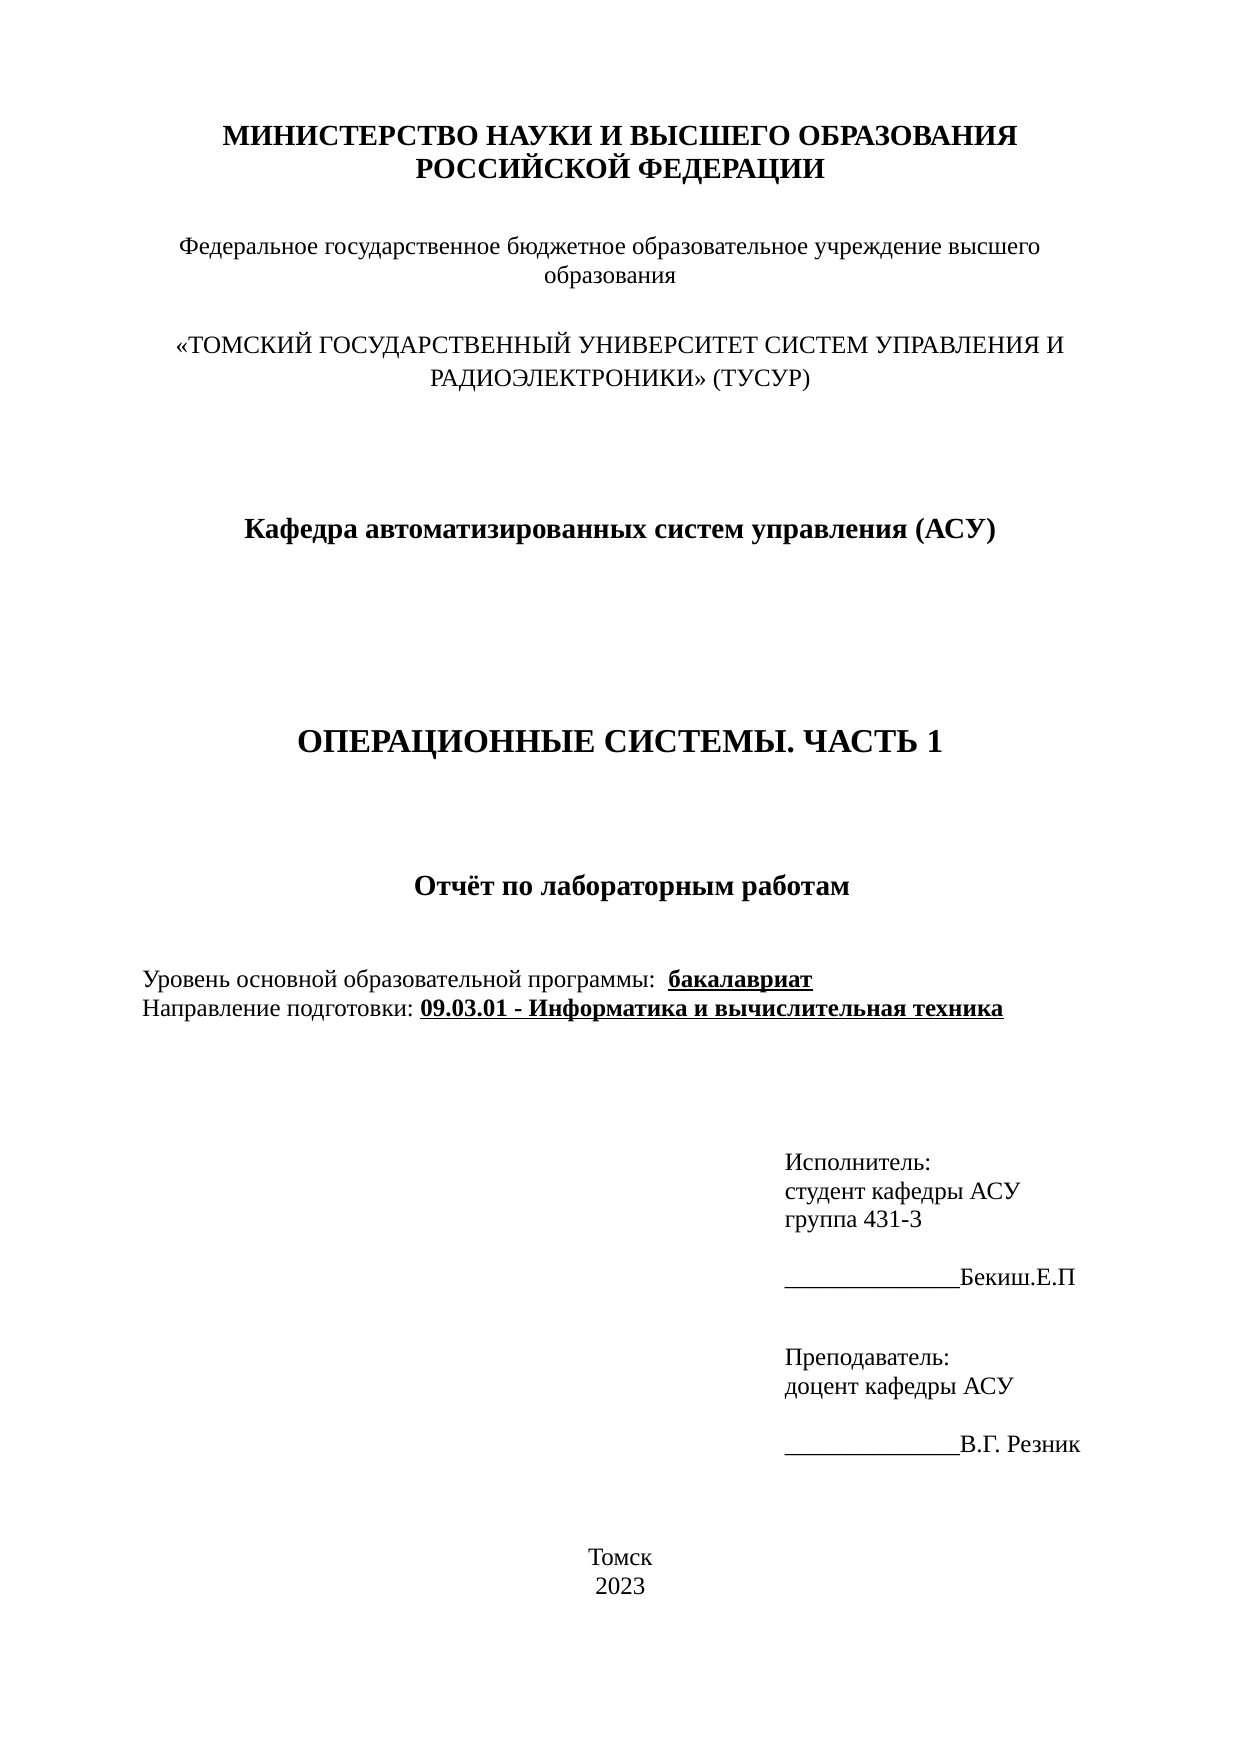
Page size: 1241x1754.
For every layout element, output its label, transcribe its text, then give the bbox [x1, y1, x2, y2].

table_cell [142, 1297, 779, 1337]
text Федеральное государственное бюджетное образовательное учреждение высшего образования [142, 231, 1078, 289]
text Направление подготовки: 09.03.01 - Информатика и вычислительная техника [142, 993, 1098, 1022]
text МИНИСТЕРСТВО НАУКИ И ВЫСШЕГО ОБРАЗОВАНИЯ РОССИЙСКОЙ ФЕДЕРАЦИИ [142, 118, 1098, 185]
text Томск [142, 1542, 1098, 1571]
subtitle ОПЕРАЦИОННЫЕ СИСТЕМЫ. ЧАСТЬ 1 [142, 721, 1098, 759]
table_cell [779, 1297, 1145, 1337]
table_header Исполнитель: студент кафедры АСУ группа 431-3 ______________Бекиш.Е.П [779, 1141, 1145, 1297]
text Уровень основной образовательной программы: бакалавриат [142, 964, 1098, 993]
text Кафедра автоматизированных систем управления (АСУ) [142, 511, 1098, 545]
text «ТОМСКИЙ ГОСУДАРСТВЕННЫЙ УНИВЕРСИТЕТ СИСТЕМ УПРАВЛЕНИЯ И РАДИОЭЛЕКТРОНИКИ» (ТУСУР) [142, 330, 1098, 392]
text 2023 [142, 1571, 1098, 1600]
text Отчёт по лабораторным работам [165, 868, 1098, 901]
table_cell Преподаватель: доцент кафедры АСУ ______________В.Г. Резник [779, 1337, 1145, 1463]
table_cell [142, 1337, 779, 1463]
table_header [142, 1141, 779, 1297]
